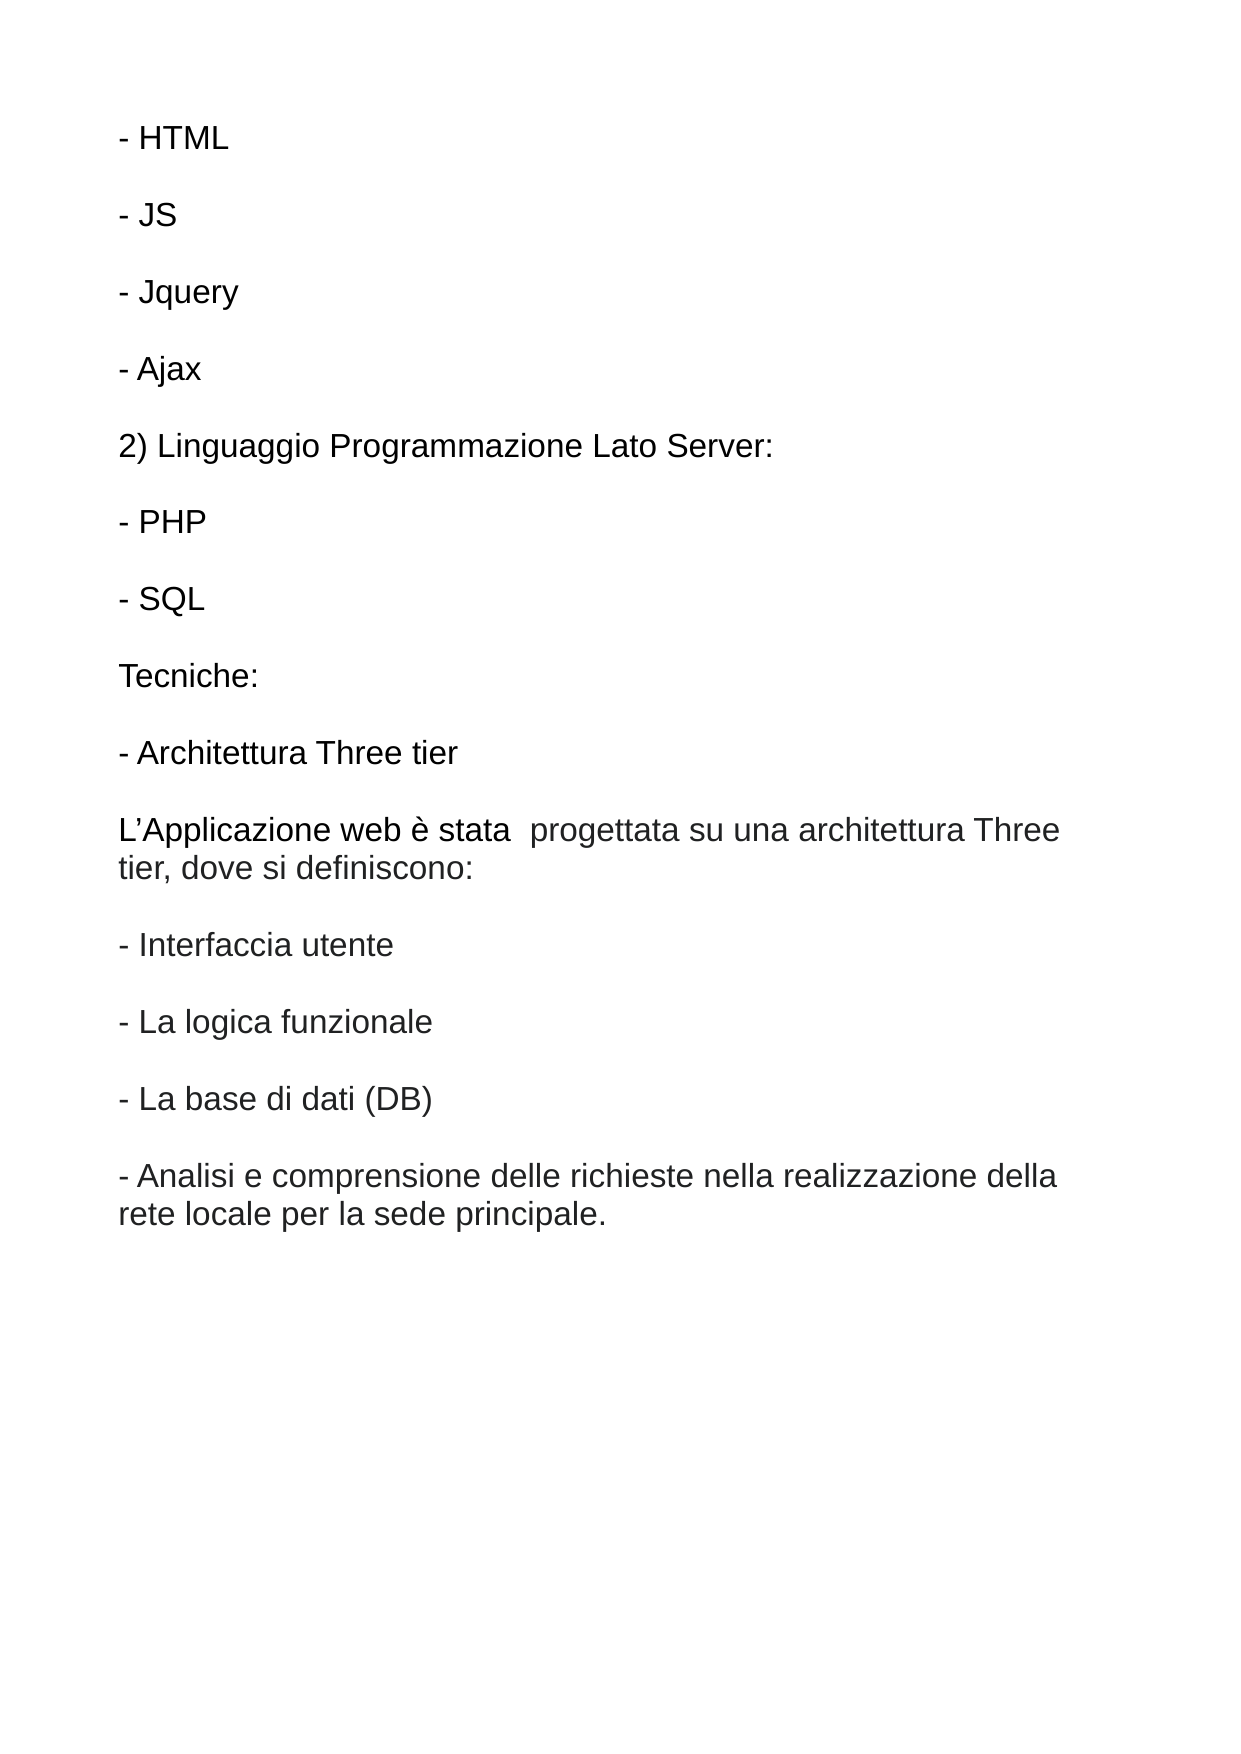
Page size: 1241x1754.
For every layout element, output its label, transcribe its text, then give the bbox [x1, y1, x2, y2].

text - La logica funzionale [118, 1002, 1122, 1041]
text 2) Linguaggio Programmazione Lato Server: [118, 426, 1122, 464]
text - HTML [118, 118, 1122, 157]
text - SQL [118, 579, 1122, 618]
text - Analisi e comprensione delle richieste nella realizzazione della rete locale per la sede principale. [118, 1156, 1122, 1233]
text - Ajax [118, 349, 1122, 387]
text L’Applicazione web è stata progettata su una architettura Three tier, dove si definiscono: [118, 810, 1122, 887]
text - PHP [118, 502, 1122, 541]
text - Architettura Three tier [118, 733, 1122, 772]
text - Interfaccia utente [118, 925, 1122, 964]
text - JS [118, 195, 1122, 233]
text - Jquery [118, 272, 1122, 310]
text Tecniche: [118, 656, 1122, 695]
text - La base di dati (DB) [118, 1079, 1122, 1117]
